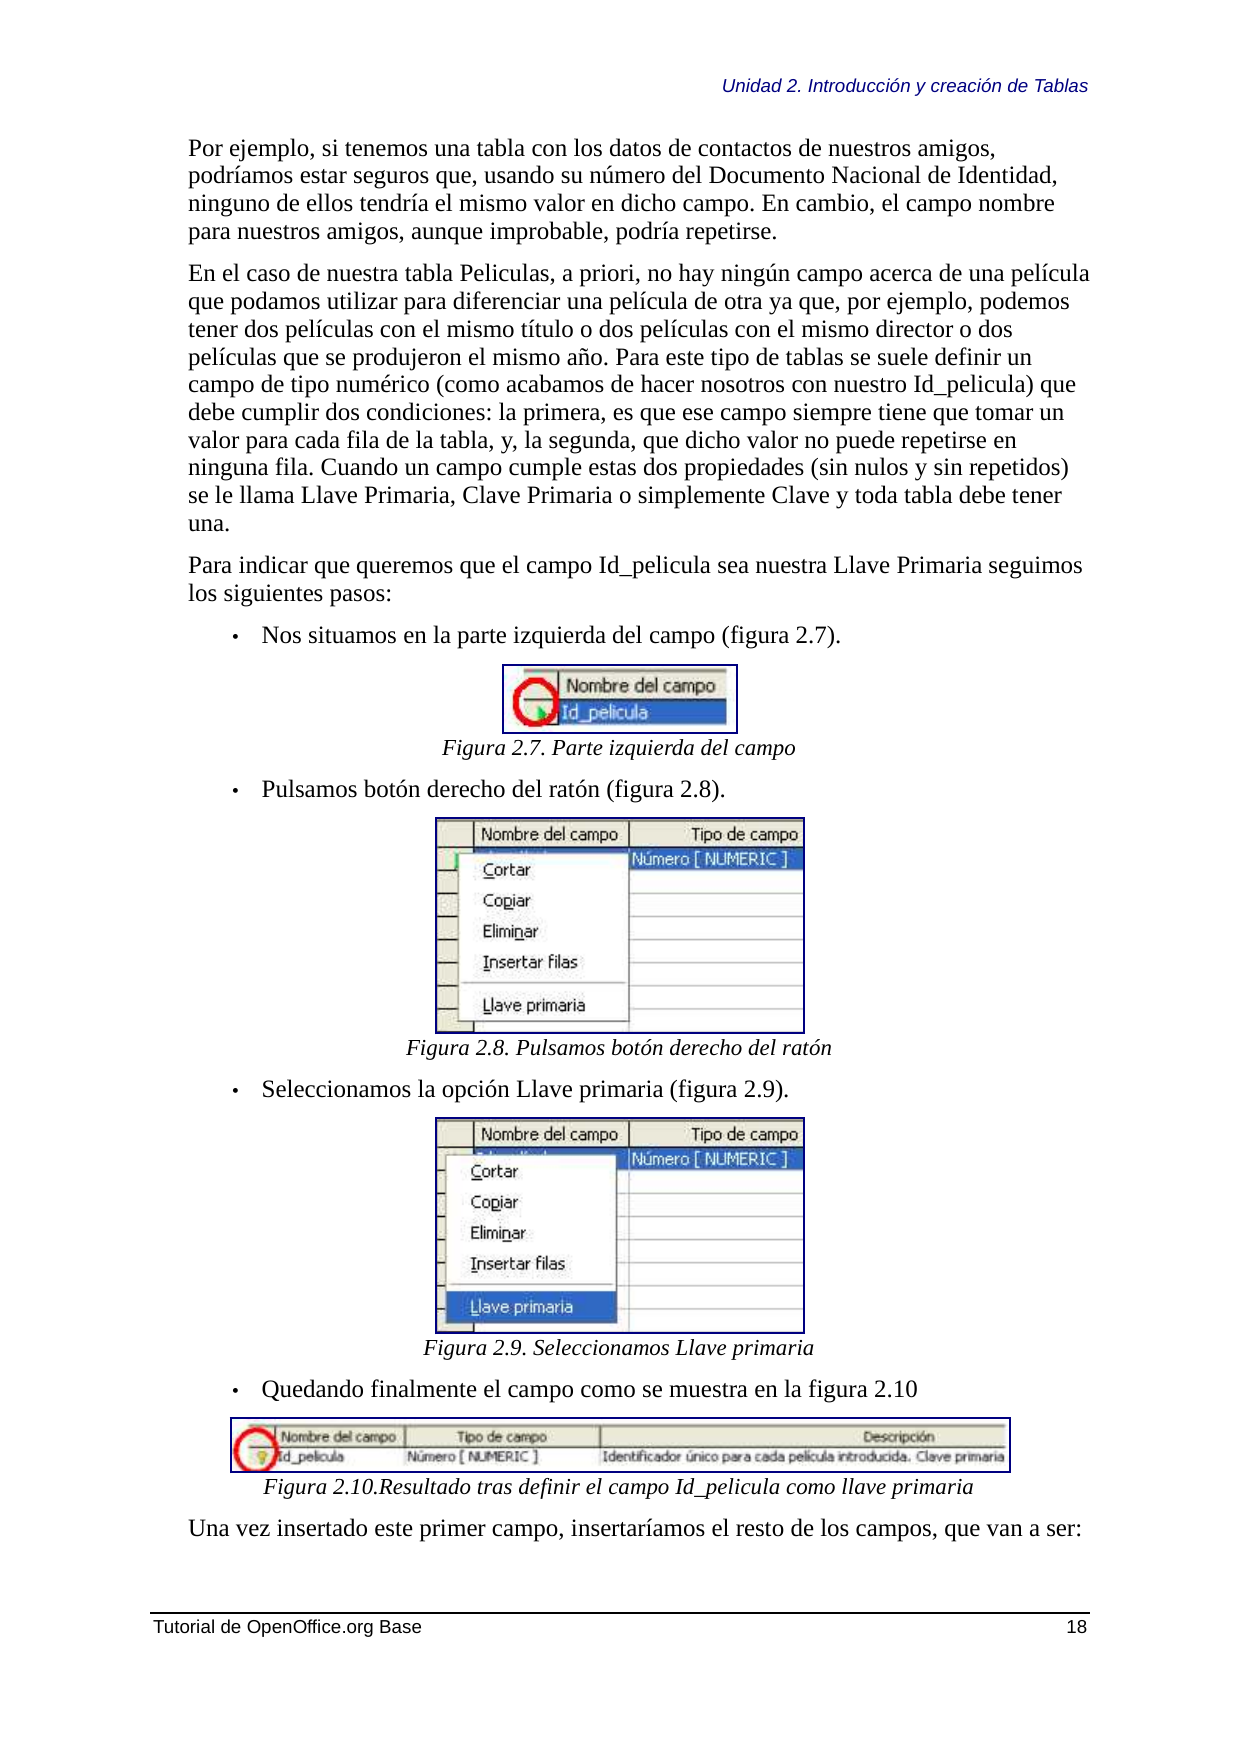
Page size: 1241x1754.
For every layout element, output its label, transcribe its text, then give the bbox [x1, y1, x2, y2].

list Seleccionamos la opción Llave primaria (figura 2.9). [232, 1075, 1090, 1102]
picture [437, 1119, 803, 1332]
picture [437, 819, 803, 1032]
list Quedando finalmente el campo como se muestra en la figura 2.10 [232, 1375, 1090, 1402]
text Para indicar que queremos que el campo Id_pelicula sea nuestra Llave Primaria seguimos los siguientes pasos: [188, 551, 1090, 607]
text Por ejemplo, si tenemos una tabla con los datos de contactos de nuestros amigos, podríamos estar seguros que, usando su número del Documento Nacional de Identidad, ninguno de ellos tendría el mismo valor en dicho campo. En cambio, el campo nombre para nuestros amigos, aunque improbable, podría repetirse. [188, 134, 1090, 245]
text Figura 2.8. Pulsamos botón derecho del ratón [150, 817, 1090, 1060]
text Una vez insertado este primer campo, insertaríamos el resto de los campos, que van a ser: [188, 1514, 1090, 1542]
text Figura 2.10.Resultado tras definir el campo Id_pelicula como llave primaria [150, 1417, 1090, 1499]
text Figura 2.7. Parte izquierda del campo [150, 664, 1090, 760]
list Pulsamos botón derecho del ratón (figura 2.8). [232, 775, 1090, 802]
picture [232, 1419, 1009, 1471]
list Nos situamos en la parte izquierda del campo (figura 2.7). [232, 622, 1090, 649]
picture [504, 666, 736, 732]
text En el caso de nuestra tabla Peliculas, a priori, no hay ningún campo acerca de una película que podamos utilizar para diferenciar una película de otra ya que, por ejemplo, podemos tener dos películas con el mismo título o dos películas con el mismo director o dos películas que se produjeron el mismo año. Para este tipo de tablas se suele definir un campo de tipo numérico (como acabamos de hacer nosotros con nuestro Id_pelicula) que debe cumplir dos condiciones: la primera, es que ese campo siempre tiene que tomar un valor para cada fila de la tabla, y, la segunda, que dicho valor no puede repetirse en ninguna fila. Cuando un campo cumple estas dos propiedades (sin nulos y sin repetidos) se le llama Llave Primaria, Clave Primaria o simplemente Clave y toda tabla debe tener una. [188, 259, 1090, 537]
text Figura 2.9. Seleccionamos Llave primaria [150, 1117, 1090, 1360]
